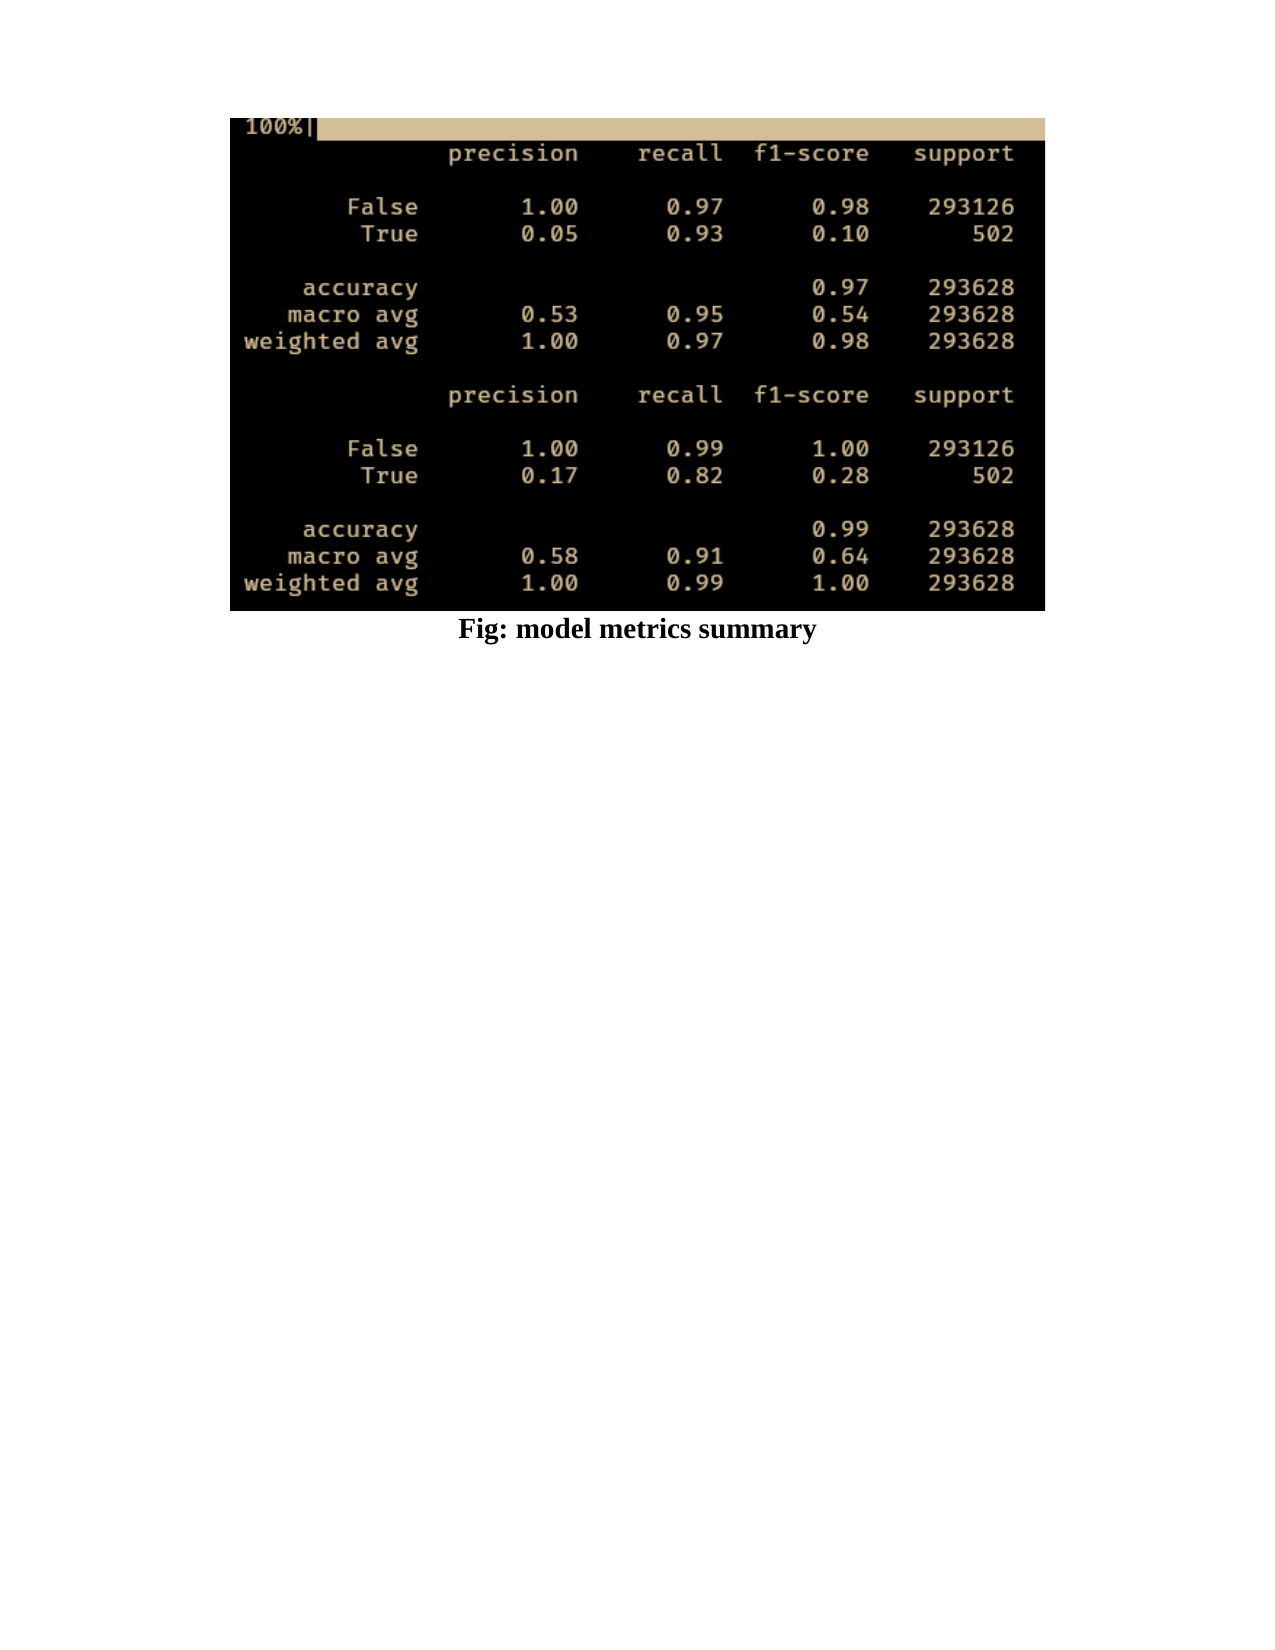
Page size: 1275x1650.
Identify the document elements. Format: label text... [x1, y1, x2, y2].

text Fig: model metrics summary [118, 425, 1157, 644]
picture [230, 118, 1046, 611]
